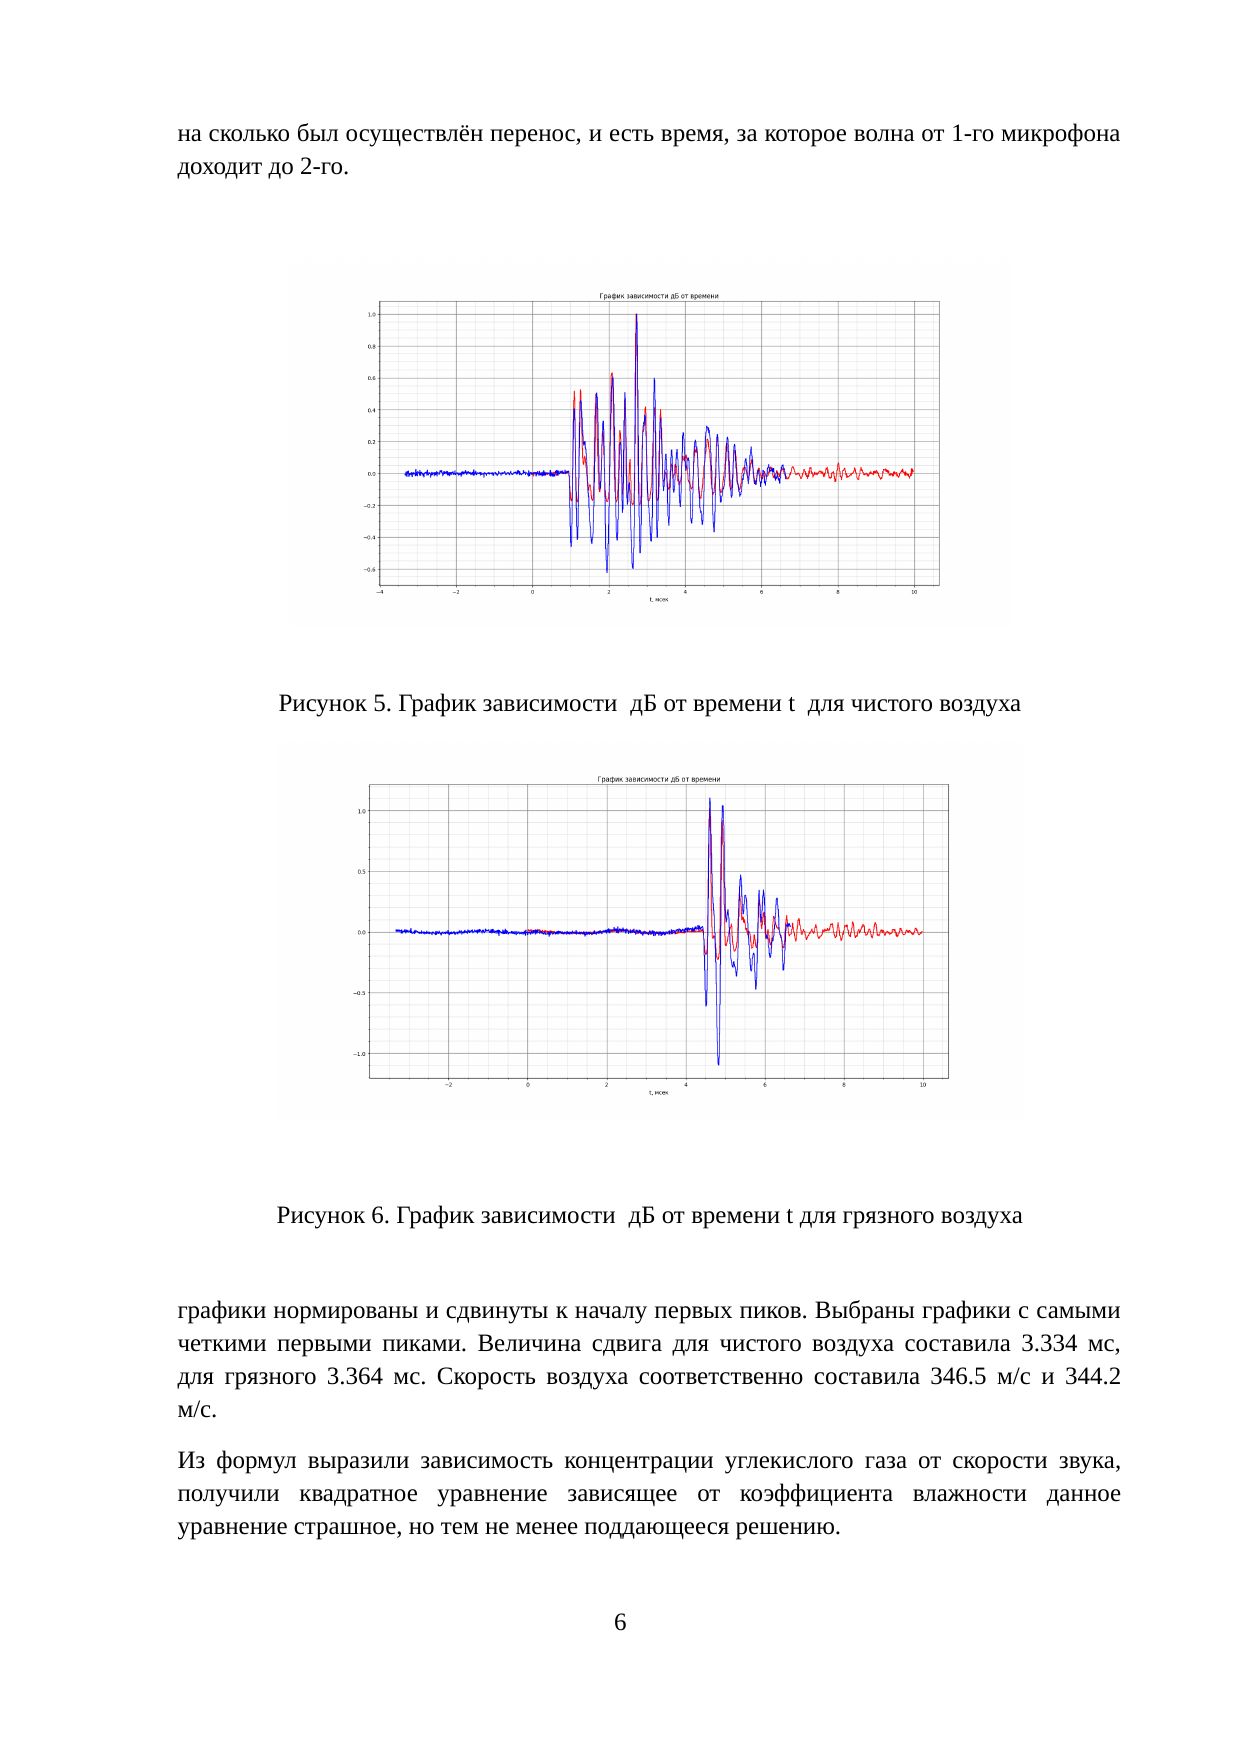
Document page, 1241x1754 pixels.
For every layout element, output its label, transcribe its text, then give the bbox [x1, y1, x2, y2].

text графики нормированы и сдвинуты к началу первых пиков. Выбраны графики с самыми четкими первыми пиками. Величина сдвига для чистого воздуха составила 3.334 мс, для грязного 3.364 мс. Скорость воздуха соответственно составила 346.5 м/с и 344.2 м/с. [177, 1295, 1122, 1423]
picture [276, 739, 1023, 1120]
text Рисунок 5. График зависимости дБ от времени t для чистого воздуха [177, 688, 1122, 717]
text Из формул выразили зависимость концентрации углекислого газа от скорости звука, получили квадратное уравнение зависящее от коэффициента влажности данное уравнение страшное, но тем не менее поддающееся решению. [177, 1445, 1122, 1540]
picture [289, 258, 1010, 626]
text Рисунок 6. График зависимости дБ от времени t для грязного воздуха [177, 1200, 1122, 1229]
text на сколько был осуществлён перенос, и есть время, за которое волна от 1-го микрофона доходит до 2-го. [177, 118, 1122, 180]
